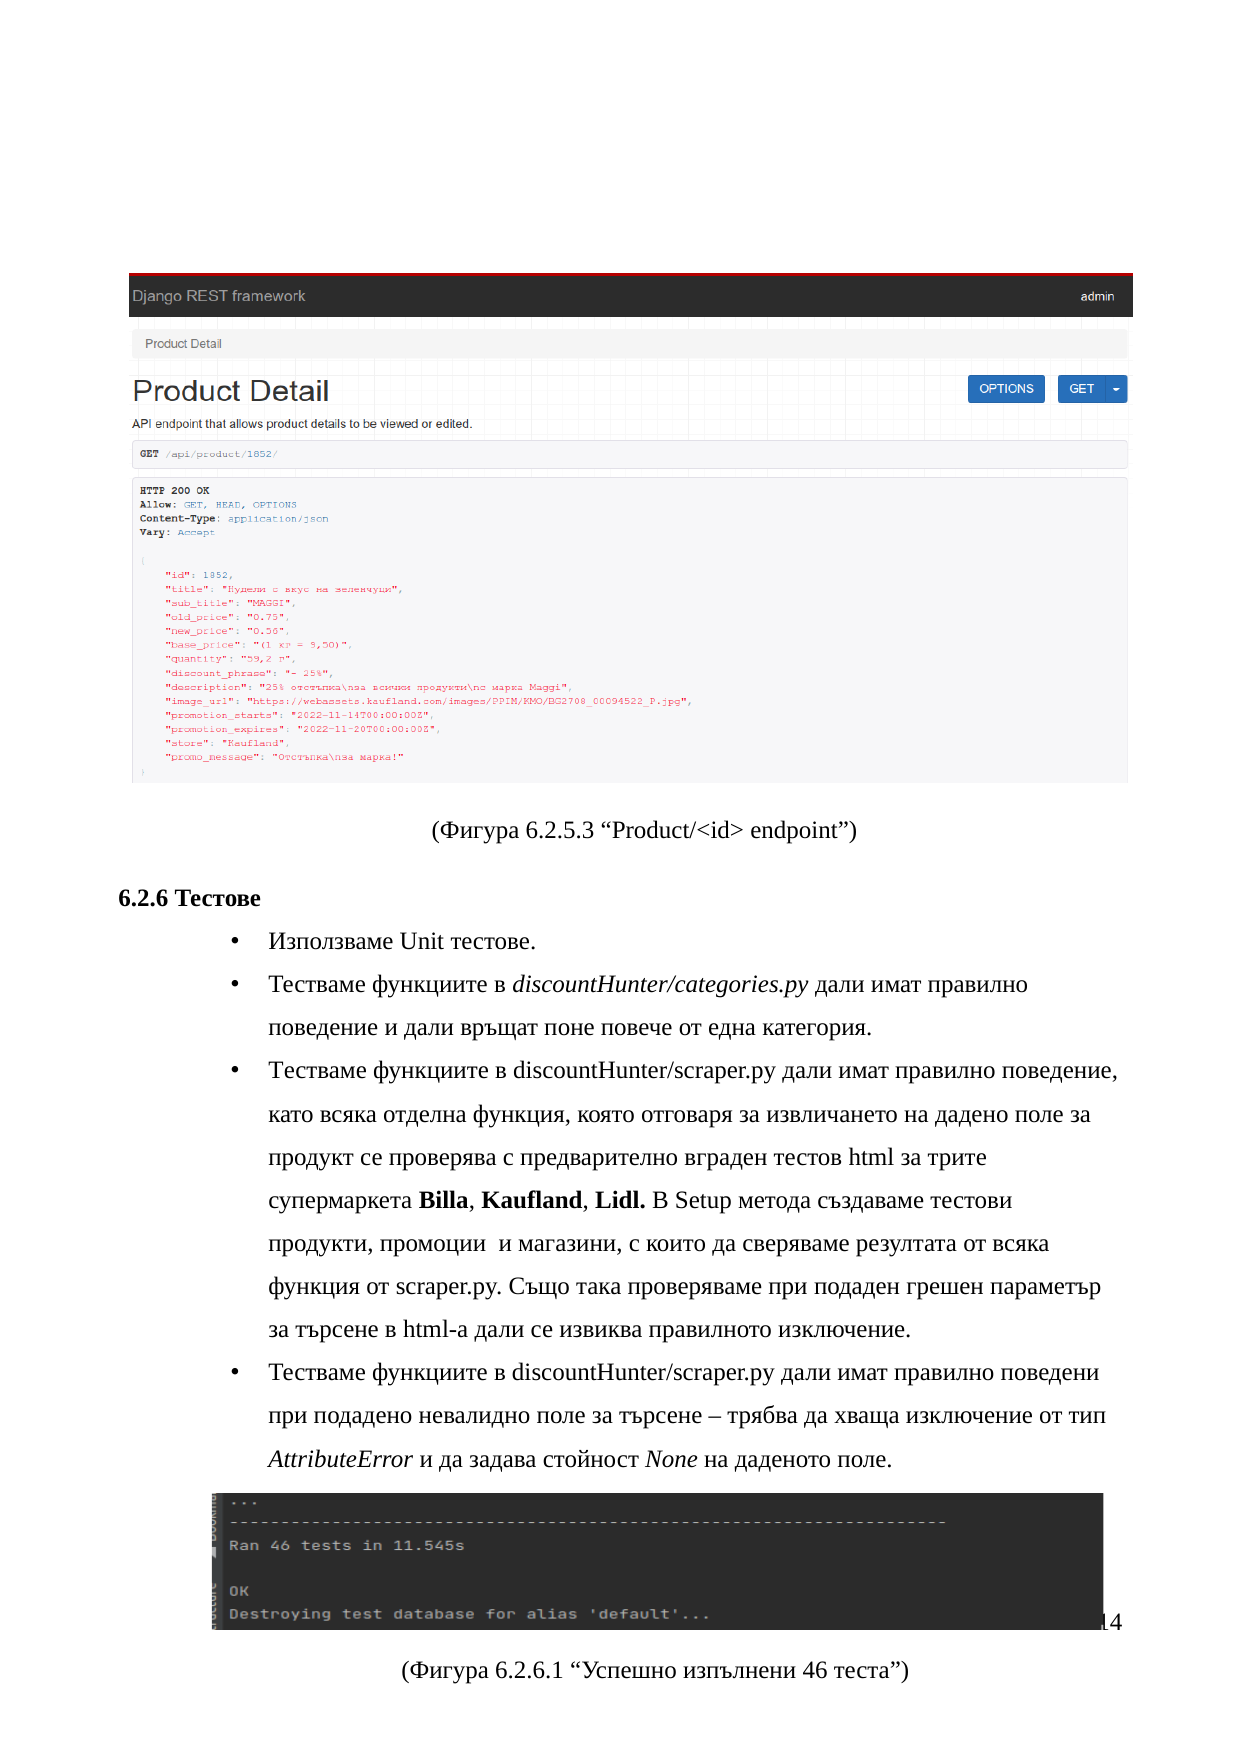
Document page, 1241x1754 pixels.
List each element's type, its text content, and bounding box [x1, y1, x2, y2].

list Тестваме функциите в discountHunter/categories.py дали имат правилно поведение и дали връщат поне повече от една категория. [231, 969, 1122, 1041]
list 6.2.6 Тестове [118, 883, 1122, 912]
list Използваме Unit тестове. [231, 926, 1122, 955]
picture [211, 1493, 1104, 1630]
list Тестваме функциите в discountHunter/scraper.py дали имат правилно поведени при подадено невалидно поле за търсене – трябва да хваща изключение от тип AttributeError и да задава стойност None на даденото поле. [231, 1357, 1122, 1472]
picture [129, 273, 1133, 783]
list Тестваме функциите в discountHunter/scraper.py дали имат правилно поведение, като всяка отделна функция, която отговаря за извличането на дадено поле за продукт се проверява с предварително вграден тестов html за трите супермаркета Billa, Kaufland, Lidl. В Setup метода създаваме тестови продукти, промоции и магазини, с които да сверяваме резултата от всяка функция от scraper.py. Също така проверяваме при подаден грешен параметър за търсене в html-a дали се извиква правилното изключение. [231, 1056, 1122, 1343]
